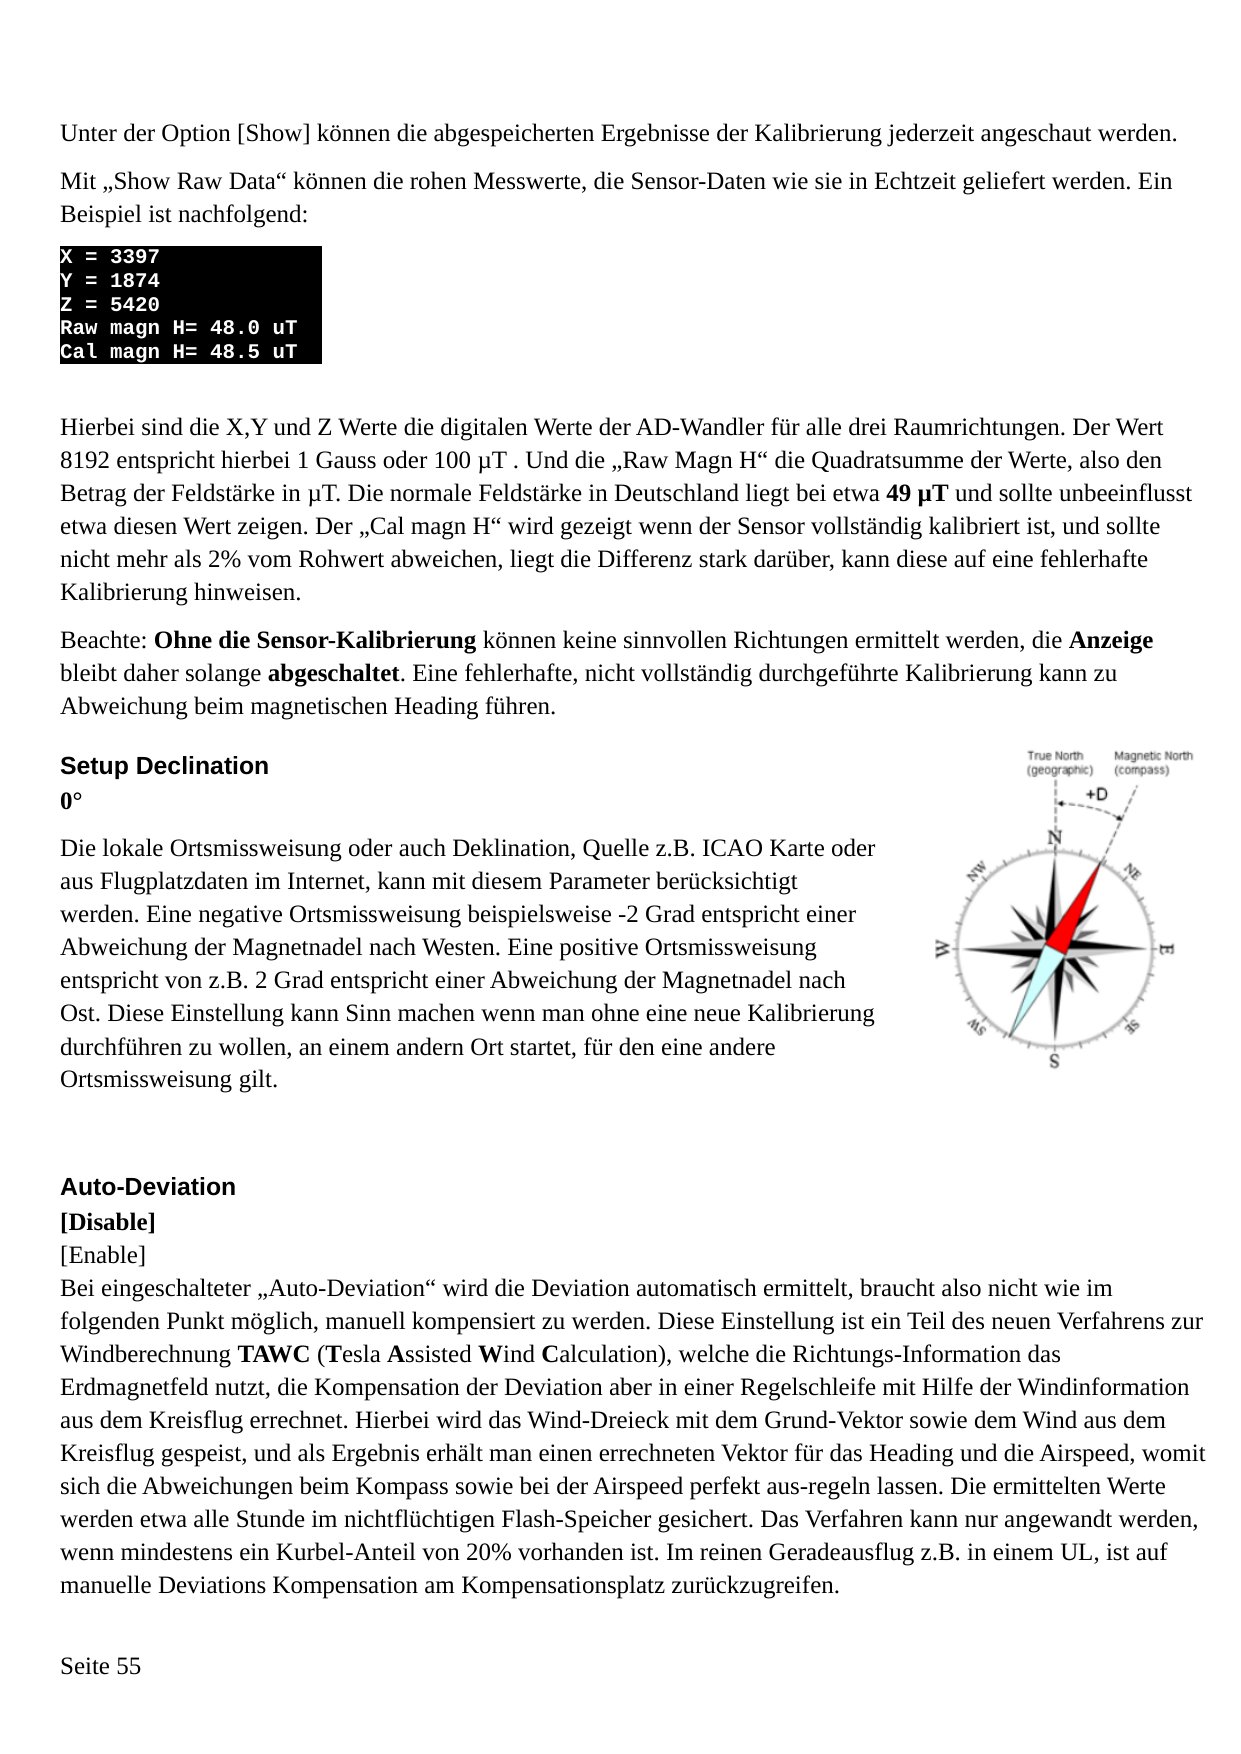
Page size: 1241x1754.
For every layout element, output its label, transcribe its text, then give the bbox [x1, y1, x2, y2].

text Unter der Option [Show] können die abgespeicherten Ergebnisse der Kalibrierung jederzeit angeschaut werden. [60, 118, 1207, 147]
text [Disable] [60, 1207, 1207, 1236]
text Bei eingeschalteter „Auto-Deviation“ wird die Deviation automatisch ermittelt, braucht also nicht wie im folgenden Punkt möglich, manuell kompensiert zu werden. Diese Einstellung ist ein Teil des neuen Verfahrens zur Windberechnung TAWC (Tesla Assisted Wind Calculation), welche die Richtungs-Information das Erdmagnetfeld nutzt, die Kompensation der Deviation aber in einer Regelschleife mit Hilfe der Windinformation aus dem Kreisflug errechnet. Hierbei wird das Wind-Dreieck mit dem Grund-Vektor sowie dem Wind aus dem Kreisflug gespeist, und als Ergebnis erhält man einen errechneten Vektor für das Heading und die Airspeed, womit sich die Abweichungen beim Kompass sowie bei der Airspeed perfekt aus-regeln lassen. Die ermittelten Werte werden etwa alle Stunde im nichtflüchtigen Flash-Speicher gesichert. Das Verfahren kann nur angewandt werden, wenn mindestens ein Kurbel-Anteil von 20% vorhanden ist. Im reinen Geradeausflug z.B. in einem UL, ist auf manuelle Deviations Kompensation am Kompensationsplatz zurückzugreifen. [60, 1273, 1207, 1599]
text Raw magn H= 48.0 uT [60, 317, 1207, 341]
picture [910, 746, 1197, 1075]
text Hierbei sind die X,Y und Z Werte die digitalen Werte der AD-Wandler für alle drei Raumrichtungen. Der Wert 8192 entspricht hierbei 1 Gauss oder 100 µT . Und die „Raw Magn H“ die Quadratsumme der Werte, also den Betrag der Feldstärke in µT. Die normale Feldstärke in Deutschland liegt bei etwa 49 µT und sollte unbeeinflusst etwa diesen Wert zeigen. Der „Cal magn H“ wird gezeigt wenn der Sensor vollständig kalibriert ist, und sollte nicht mehr als 2% vom Rohwert abweichen, liegt die Differenz stark darüber, kann diese auf eine fehlerhafte Kalibrierung hinweisen. [60, 412, 1207, 606]
text Y = 1874 [60, 270, 1207, 294]
text Mit „Show Raw Data“ können die rohen Messwerte, die Sensor-Daten wie sie in Echtzeit geliefert werden. Ein Beispiel ist nachfolgend: [60, 166, 1207, 227]
subtitle Auto-Deviation [60, 1172, 1207, 1201]
subtitle Setup Declination [60, 751, 910, 779]
text X = 3397 [60, 246, 1207, 270]
text Z = 5420 [60, 294, 1207, 317]
text Die lokale Ortsmissweisung oder auch Deklination, Quelle z.B. ICAO Karte oder aus Flugplatzdaten im Internet, kann mit diesem Parameter berücksichtigt werden. Eine negative Ortsmissweisung beispielsweise -2 Grad entspricht einer Abweichung der Magnetnadel nach Westen. Eine positive Ortsmissweisung entspricht von z.B. 2 Grad entspricht einer Abweichung der Magnetnadel nach Ost. Diese Einstellung kann Sinn machen wenn man ohne eine neue Kalibrierung durchführen zu wollen, an einem andern Ort startet, für den eine andere Ortsmissweisung gilt. [60, 833, 1207, 1093]
text 0° [60, 786, 910, 814]
text [Enable] [60, 1240, 1207, 1269]
text Cal magn H= 48.5 uT [60, 341, 1207, 364]
text Beachte: Ohne die Sensor-Kalibrierung können keine sinnvollen Richtungen ermittelt werden, die Anzeige bleibt daher solange abgeschaltet. Eine fehlerhafte, nicht vollständig durchgeführte Kalibrierung kann zu Abweichung beim magnetischen Heading führen. [60, 625, 1207, 720]
text [1197, 786, 1207, 814]
